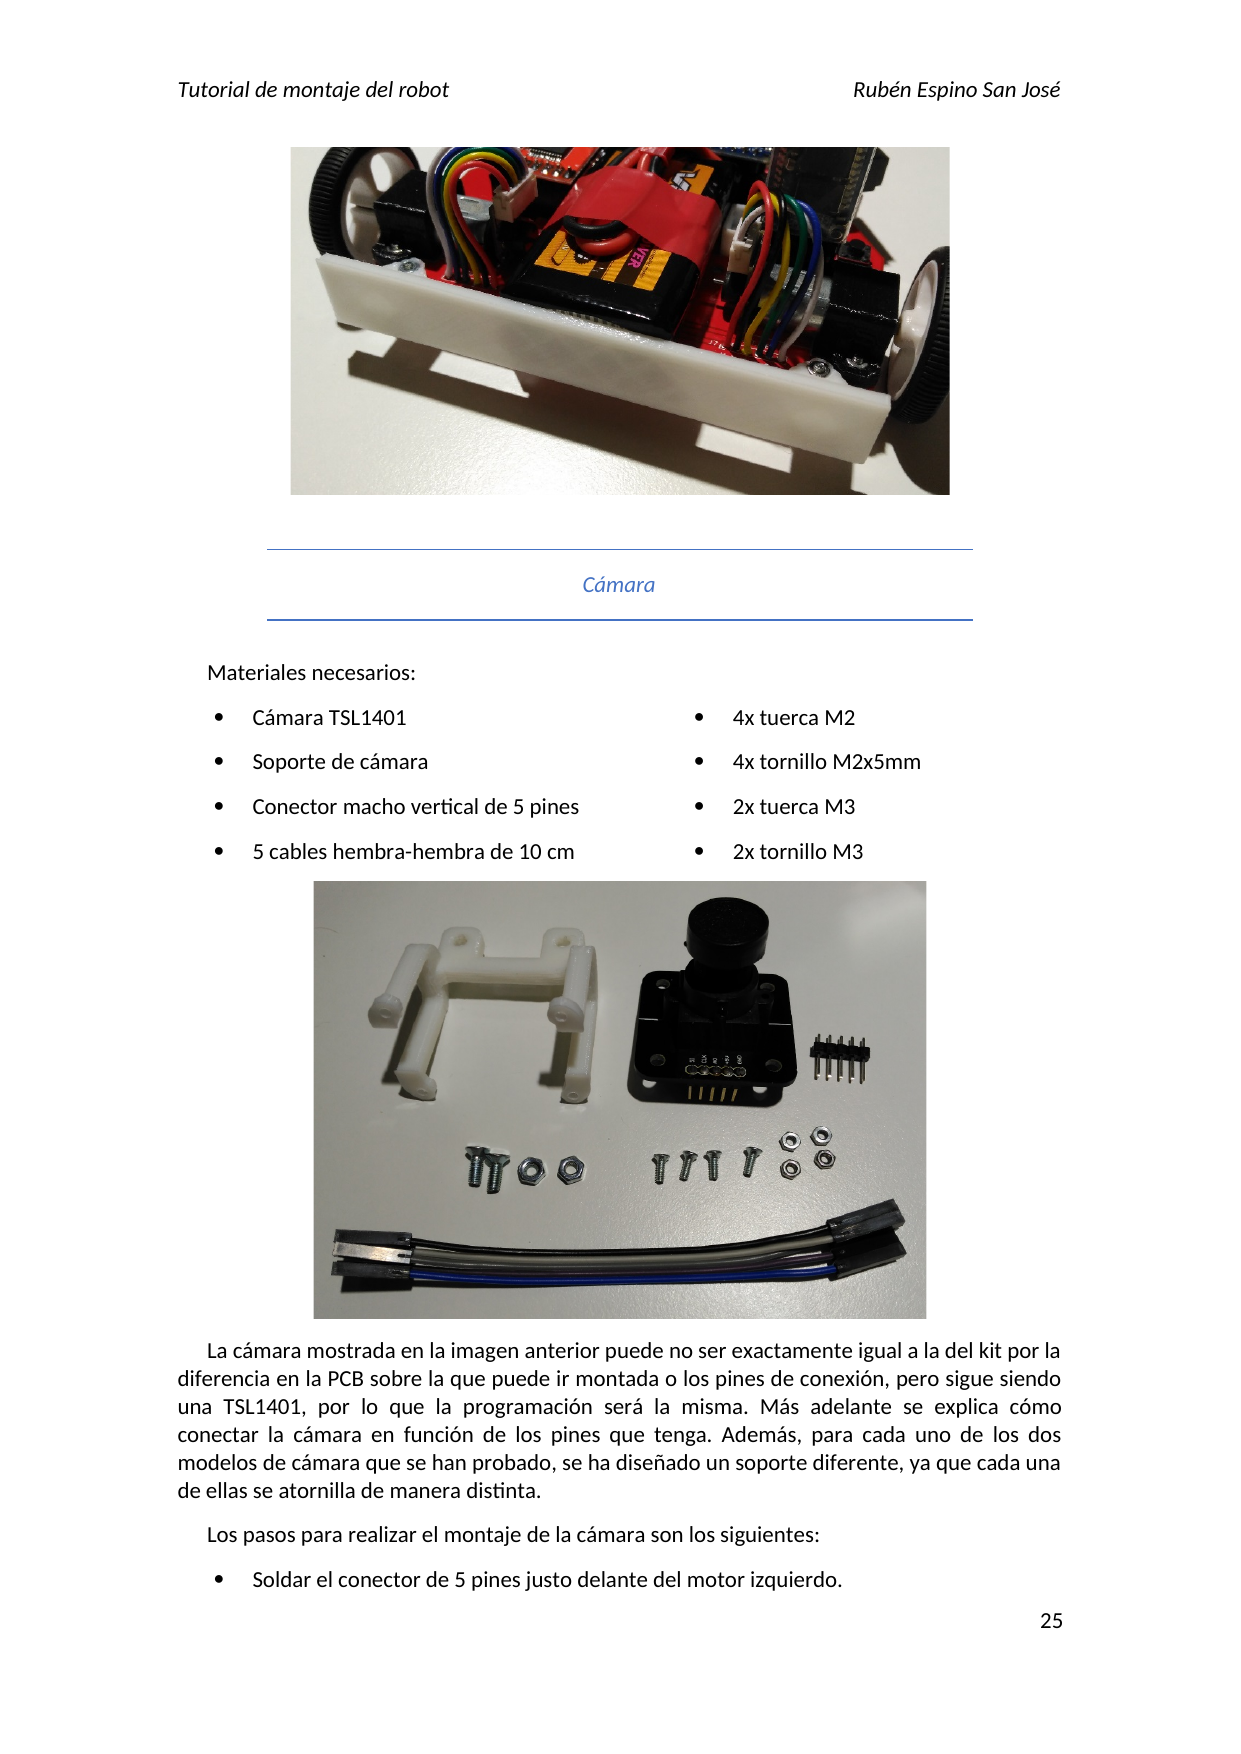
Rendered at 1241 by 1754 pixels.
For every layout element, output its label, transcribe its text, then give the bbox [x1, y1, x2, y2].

list 5 cables hembra-hembra de 10 cm [215, 837, 583, 865]
text La cámara mostrada en la imagen anterior puede no ser exactamente igual a la del kit por la diferencia en la PCB sobre la que puede ir montada o los pines de conexión, pero sigue siendo una TSL1401, por lo que la programación será la misma. Más adelante se explica cómo conectar la cámara en función de los pines que tenga. Además, para cada uno de los dos modelos de cámara que se han probado, se ha diseñado un soporte diferente, ya que cada una de ellas se atornilla de manera distinta. [177, 1336, 1063, 1504]
list 4x tuerca M2 [695, 703, 1063, 731]
list Cámara TSL1401 [215, 703, 583, 731]
list 2x tuerca M3 [695, 792, 1063, 820]
list 4x tornillo M2x5mm [695, 747, 1063, 775]
list Soldar el conector de 5 pines justo delante del motor izquierdo. [215, 1565, 1063, 1593]
list Conector macho vertical de 5 pines [215, 792, 583, 820]
list 2x tornillo M3 [695, 837, 1063, 865]
list Soporte de cámara [215, 747, 583, 775]
text Materiales necesarios: [177, 658, 1063, 686]
text Cámara [267, 550, 973, 619]
text Los pasos para realizar el montaje de la cámara son los siguientes: [177, 1521, 1063, 1548]
